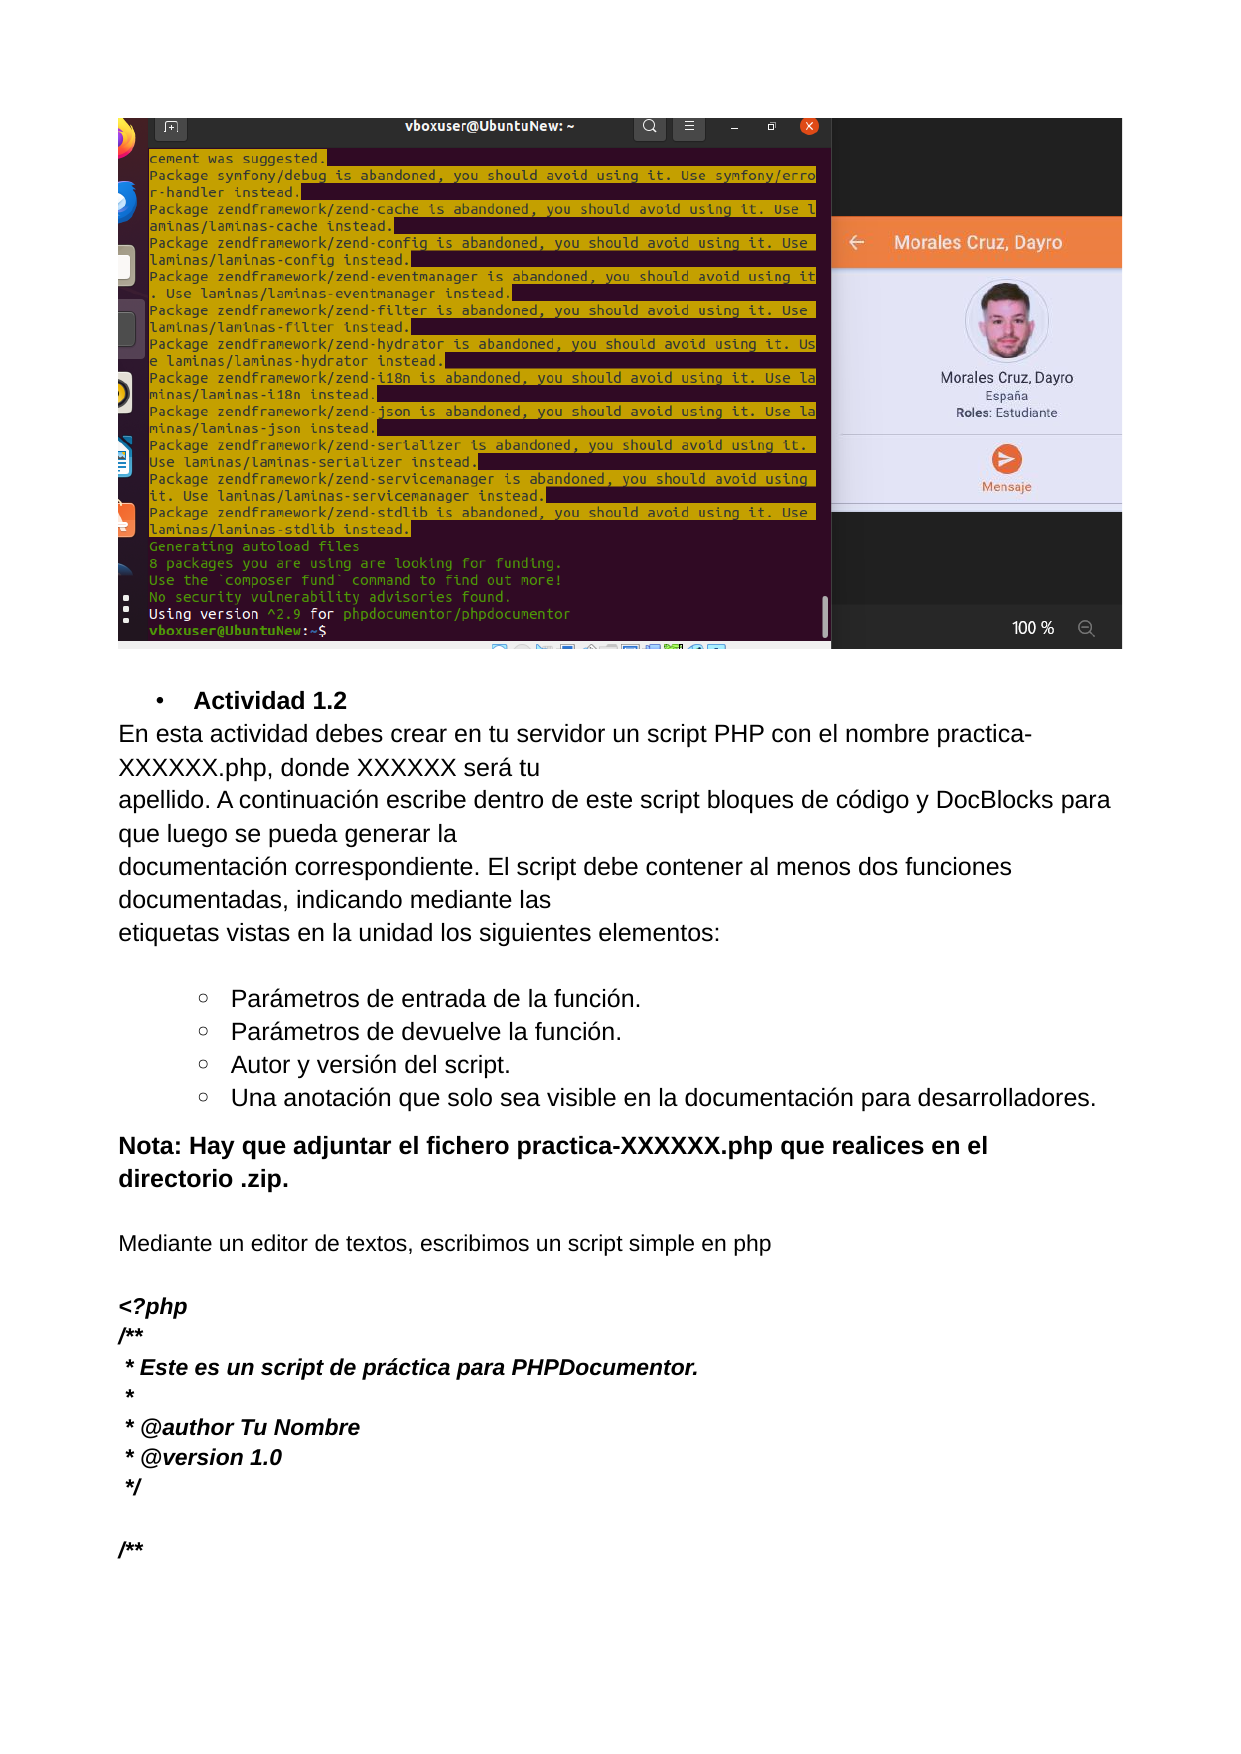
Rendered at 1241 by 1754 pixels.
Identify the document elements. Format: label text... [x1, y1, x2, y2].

text Mediante un editor de textos, escribimos un script simple en php [118, 1230, 1122, 1256]
text <?php [118, 1293, 1122, 1319]
text /** [118, 1537, 1122, 1564]
text * Este es un script de práctica para PHPDocumentor. [118, 1353, 1122, 1380]
text documentación correspondiente. El script debe contener al menos dos funciones documentadas, indicando mediante las [118, 852, 1122, 913]
list Actividad 1.2 [156, 686, 1122, 715]
text apellido. A continuación escribe dentro de este script bloques de código y DocBlocks para que luego se pueda generar la [118, 786, 1122, 847]
list Parámetros de entrada de la función. [193, 984, 1122, 1012]
text * @author Tu Nombre [118, 1414, 1122, 1440]
list Autor y versión del script. [193, 1050, 1122, 1079]
text * @version 1.0 [118, 1444, 1122, 1470]
picture [118, 118, 1123, 649]
text * [118, 1384, 1122, 1410]
text etiquetas vistas en la unidad los siguientes elementos: [118, 918, 1122, 946]
text */ [118, 1474, 1122, 1501]
list Parámetros de devuelve la función. [193, 1017, 1122, 1046]
text /** [118, 1323, 1122, 1349]
text En esta actividad debes crear en tu servidor un script PHP con el nombre practica-XXXXXX.php, donde XXXXXX será tu [118, 719, 1122, 781]
list Una anotación que solo sea visible en la documentación para desarrolladores. [193, 1083, 1122, 1112]
text Nota: Hay que adjuntar el fichero practica-XXXXXX.php que realices en el directorio .zip. [118, 1131, 1122, 1192]
